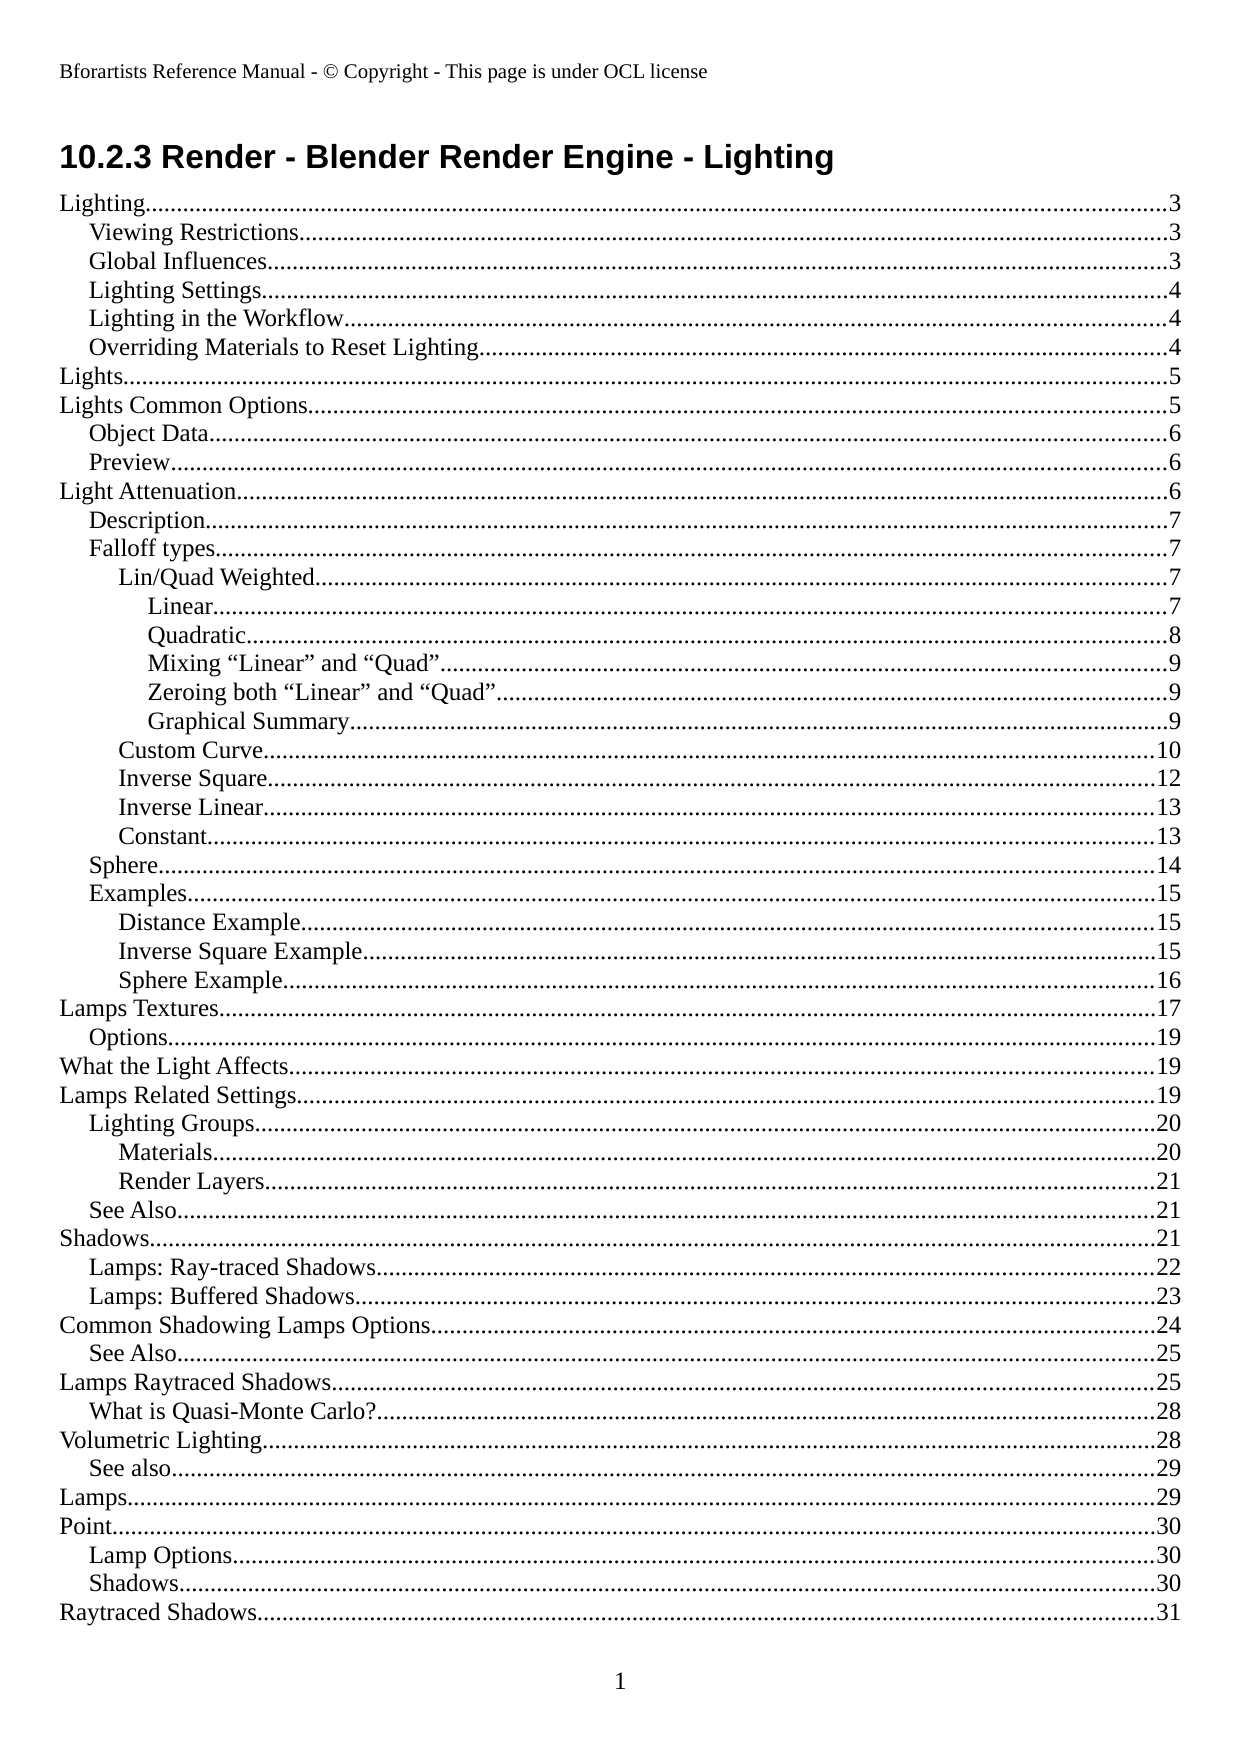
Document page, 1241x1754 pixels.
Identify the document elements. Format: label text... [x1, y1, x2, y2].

text Raytraced Shadows 31 [59, 1597, 1181, 1626]
text See Also 21 [88, 1195, 1181, 1223]
text Object Data 6 [88, 418, 1181, 447]
text Point 30 [59, 1511, 1181, 1540]
text Lights 5 [59, 361, 1181, 390]
text See Also 25 [88, 1338, 1181, 1367]
text Inverse Square 12 [118, 763, 1181, 792]
text Sphere Example 16 [118, 965, 1181, 993]
text Common Shadowing Lamps Options 24 [59, 1310, 1181, 1338]
text Constant 13 [118, 821, 1181, 850]
text Lamps 29 [59, 1482, 1181, 1511]
text Description 7 [88, 505, 1181, 533]
text Lamps Related Settings 19 [59, 1080, 1181, 1108]
text Preview 6 [88, 447, 1181, 476]
text Options 19 [88, 1022, 1181, 1051]
text Quadratic 8 [147, 620, 1181, 648]
text Sphere 14 [88, 850, 1181, 878]
text Lighting Settings 4 [88, 275, 1181, 303]
text Viewing Restrictions 3 [88, 217, 1181, 246]
text Graphical Summary 9 [147, 706, 1181, 735]
text Overriding Materials to Reset Lighting 4 [88, 332, 1181, 361]
text Light Attenuation 6 [59, 476, 1181, 505]
text Lighting 3 [59, 188, 1181, 217]
text Shadows 21 [59, 1223, 1181, 1252]
text Lamps: Buffered Shadows 23 [88, 1281, 1181, 1310]
text Zeroing both “Linear” and “Quad” 9 [147, 677, 1181, 706]
text Inverse Square Example 15 [118, 936, 1181, 965]
text Inverse Linear 13 [118, 792, 1181, 821]
text Mixing “Linear” and “Quad” 9 [147, 648, 1181, 677]
text What is Quasi-Monte Carlo? 28 [88, 1396, 1181, 1425]
text See also 29 [88, 1453, 1181, 1482]
text Examples 15 [88, 878, 1181, 907]
text Linear 7 [147, 591, 1181, 620]
text Materials 20 [118, 1137, 1181, 1166]
text Lighting Groups 20 [88, 1108, 1181, 1137]
text Falloff types 7 [88, 533, 1181, 562]
text Volumetric Lighting 28 [59, 1425, 1181, 1453]
subtitle 10.2.3 Render - Blender Render Engine - Lighting [59, 138, 1181, 176]
text Lighting in the Workflow 4 [88, 303, 1181, 332]
text Render Layers 21 [118, 1166, 1181, 1195]
text Lights Common Options 5 [59, 390, 1181, 418]
text Distance Example 15 [118, 907, 1181, 936]
text Lamps Raytraced Shadows 25 [59, 1367, 1181, 1396]
text What the Light Affects 19 [59, 1051, 1181, 1080]
text Lin/Quad Weighted 7 [118, 562, 1181, 591]
text Shadows 30 [88, 1568, 1181, 1597]
text Lamp Options 30 [88, 1540, 1181, 1568]
text Global Influences 3 [88, 246, 1181, 275]
text Lamps: Ray-traced Shadows 22 [88, 1252, 1181, 1281]
text Lamps Textures 17 [59, 993, 1181, 1022]
text Custom Curve 10 [118, 735, 1181, 763]
